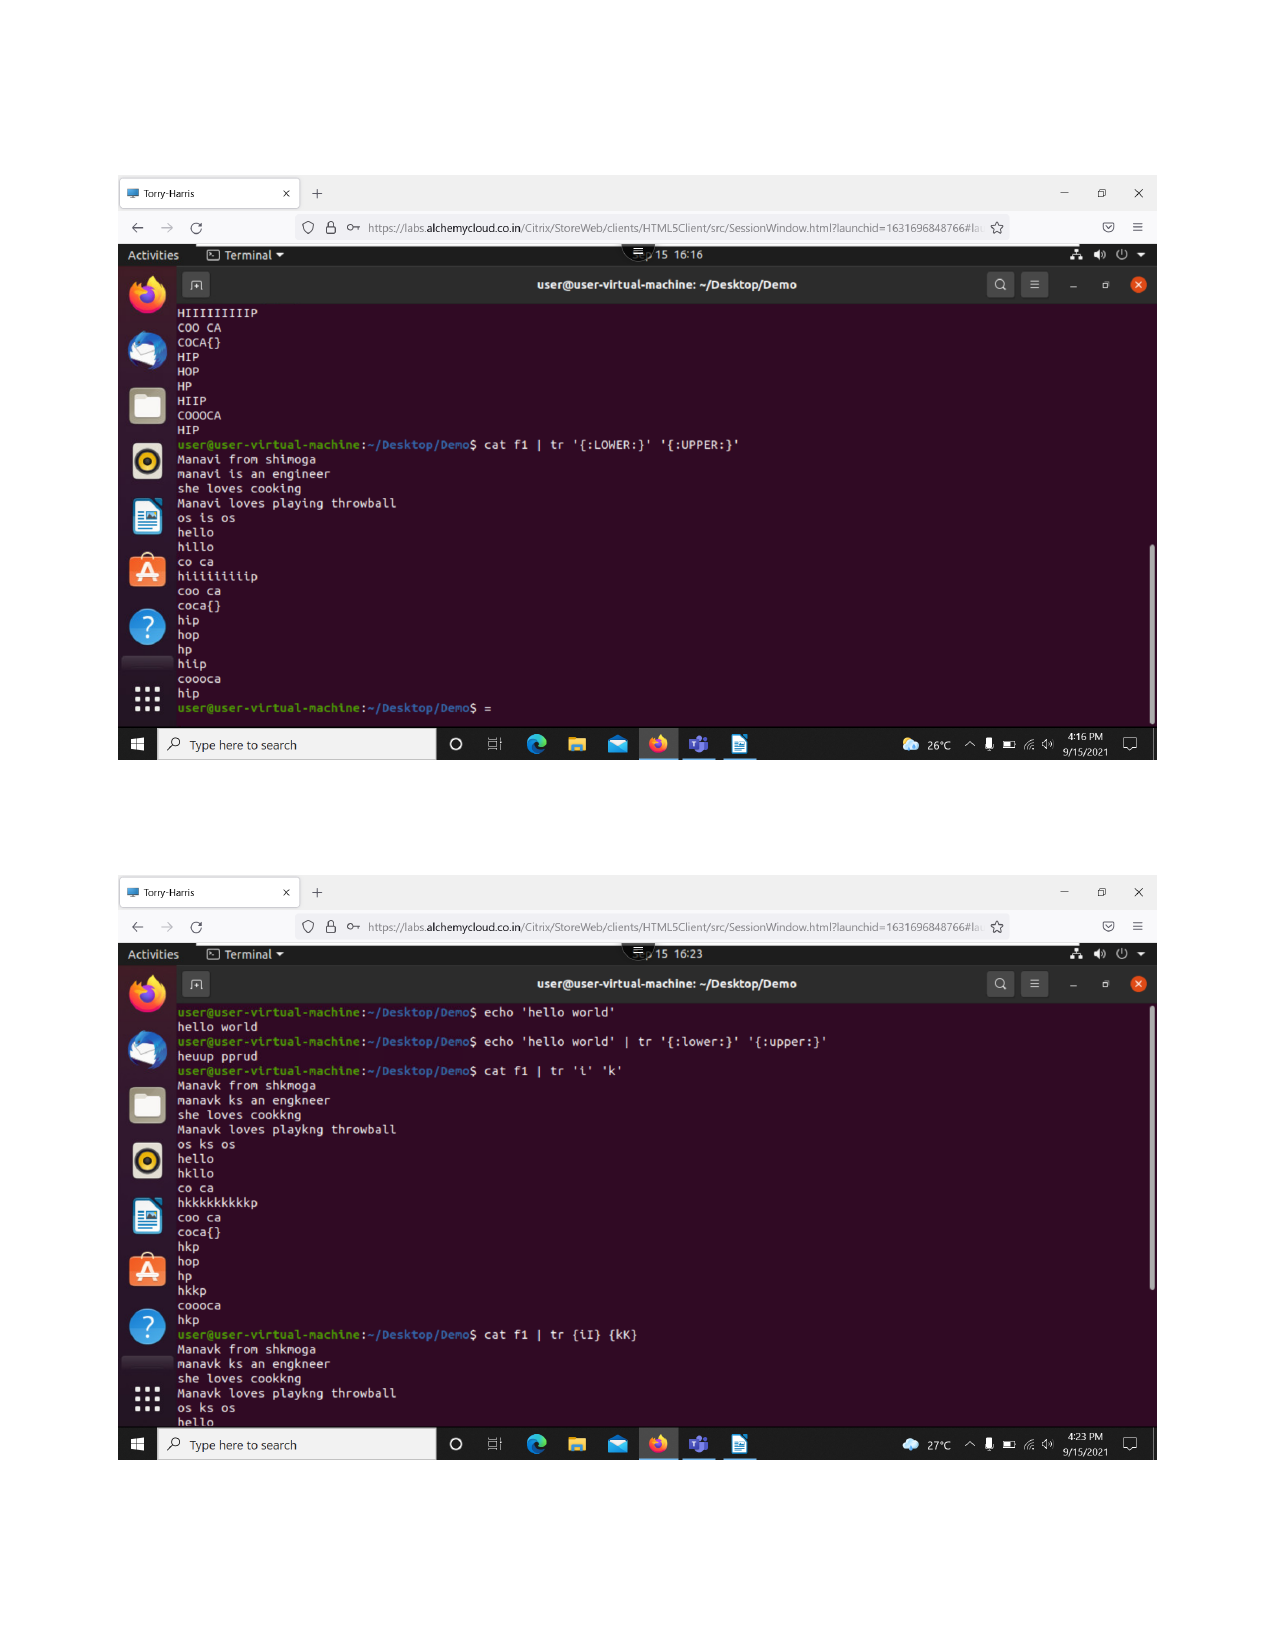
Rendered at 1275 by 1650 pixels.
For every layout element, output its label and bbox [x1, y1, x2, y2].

picture [118, 875, 1157, 1460]
picture [118, 175, 1157, 760]
